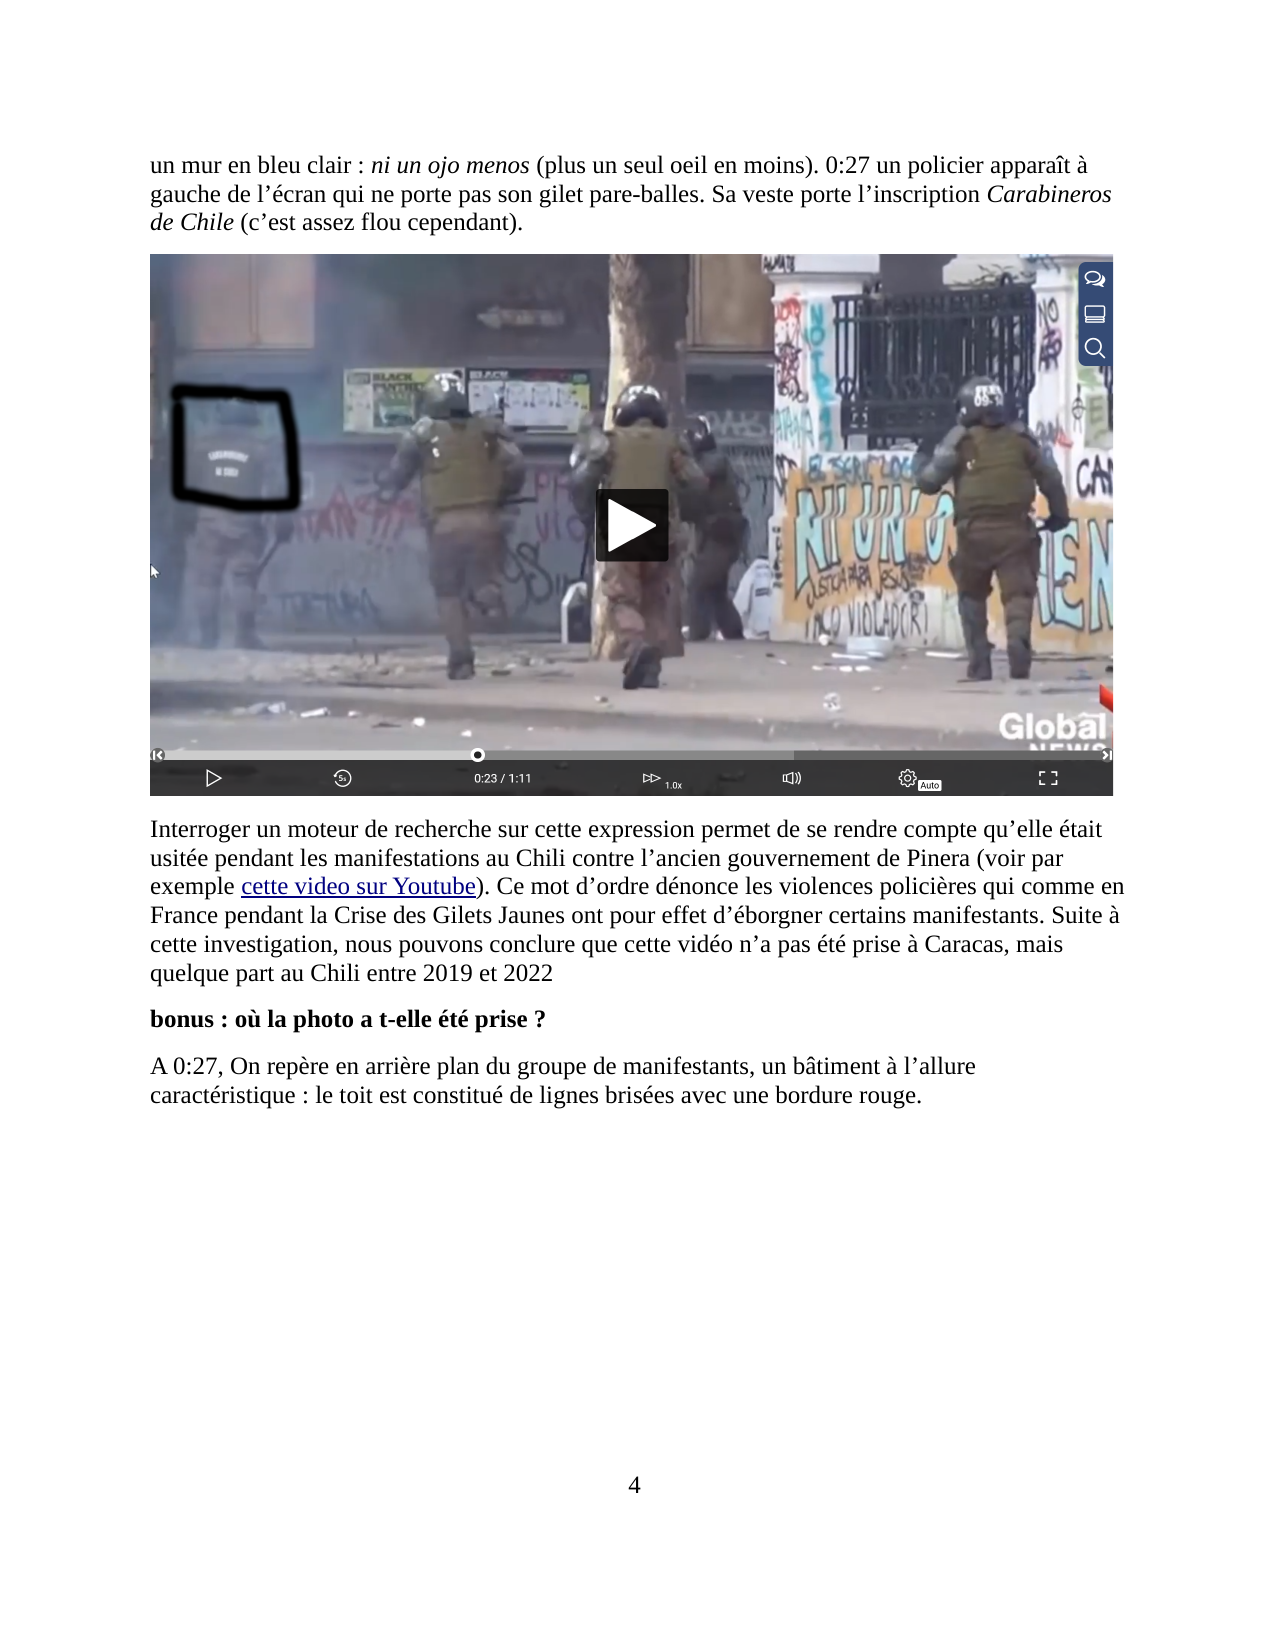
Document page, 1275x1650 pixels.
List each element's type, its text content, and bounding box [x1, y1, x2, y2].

text un mur en bleu clair : ni un ojo menos (plus un seul oeil en moins). 0:27 un policier apparaît à gauche de l’écran qui ne porte pas son gilet pare-balles. Sa veste porte l’inscription Carabineros de Chile (c’est assez flou cependant). [150, 150, 1125, 236]
text A 0:27, On repère en arrière plan du groupe de manifestants, un bâtiment à l’allure caractéristique : le toit est constitué de lignes brisées avec une bordure rouge. [150, 1051, 1125, 1108]
text Interroger un moteur de recherche sur cette expression permet de se rendre compte qu’elle était usitée pendant les manifestations au Chili contre l’ancien gouvernement de Pinera (voir par exemple cette video sur Youtube). Ce mot d’ordre dénonce les violences policières qui comme en France pendant la Crise des Gilets Jaunes ont pour effet d’éborgner certains manifestants. Suite à cette investigation, nous pouvons conclure que cette vidéo n’a pas été prise à Caracas, mais quelque part au Chili entre 2019 et 2022 [150, 814, 1125, 986]
picture [150, 254, 1114, 796]
text bonus : où la photo a t-elle été prise ? [150, 1004, 1125, 1033]
